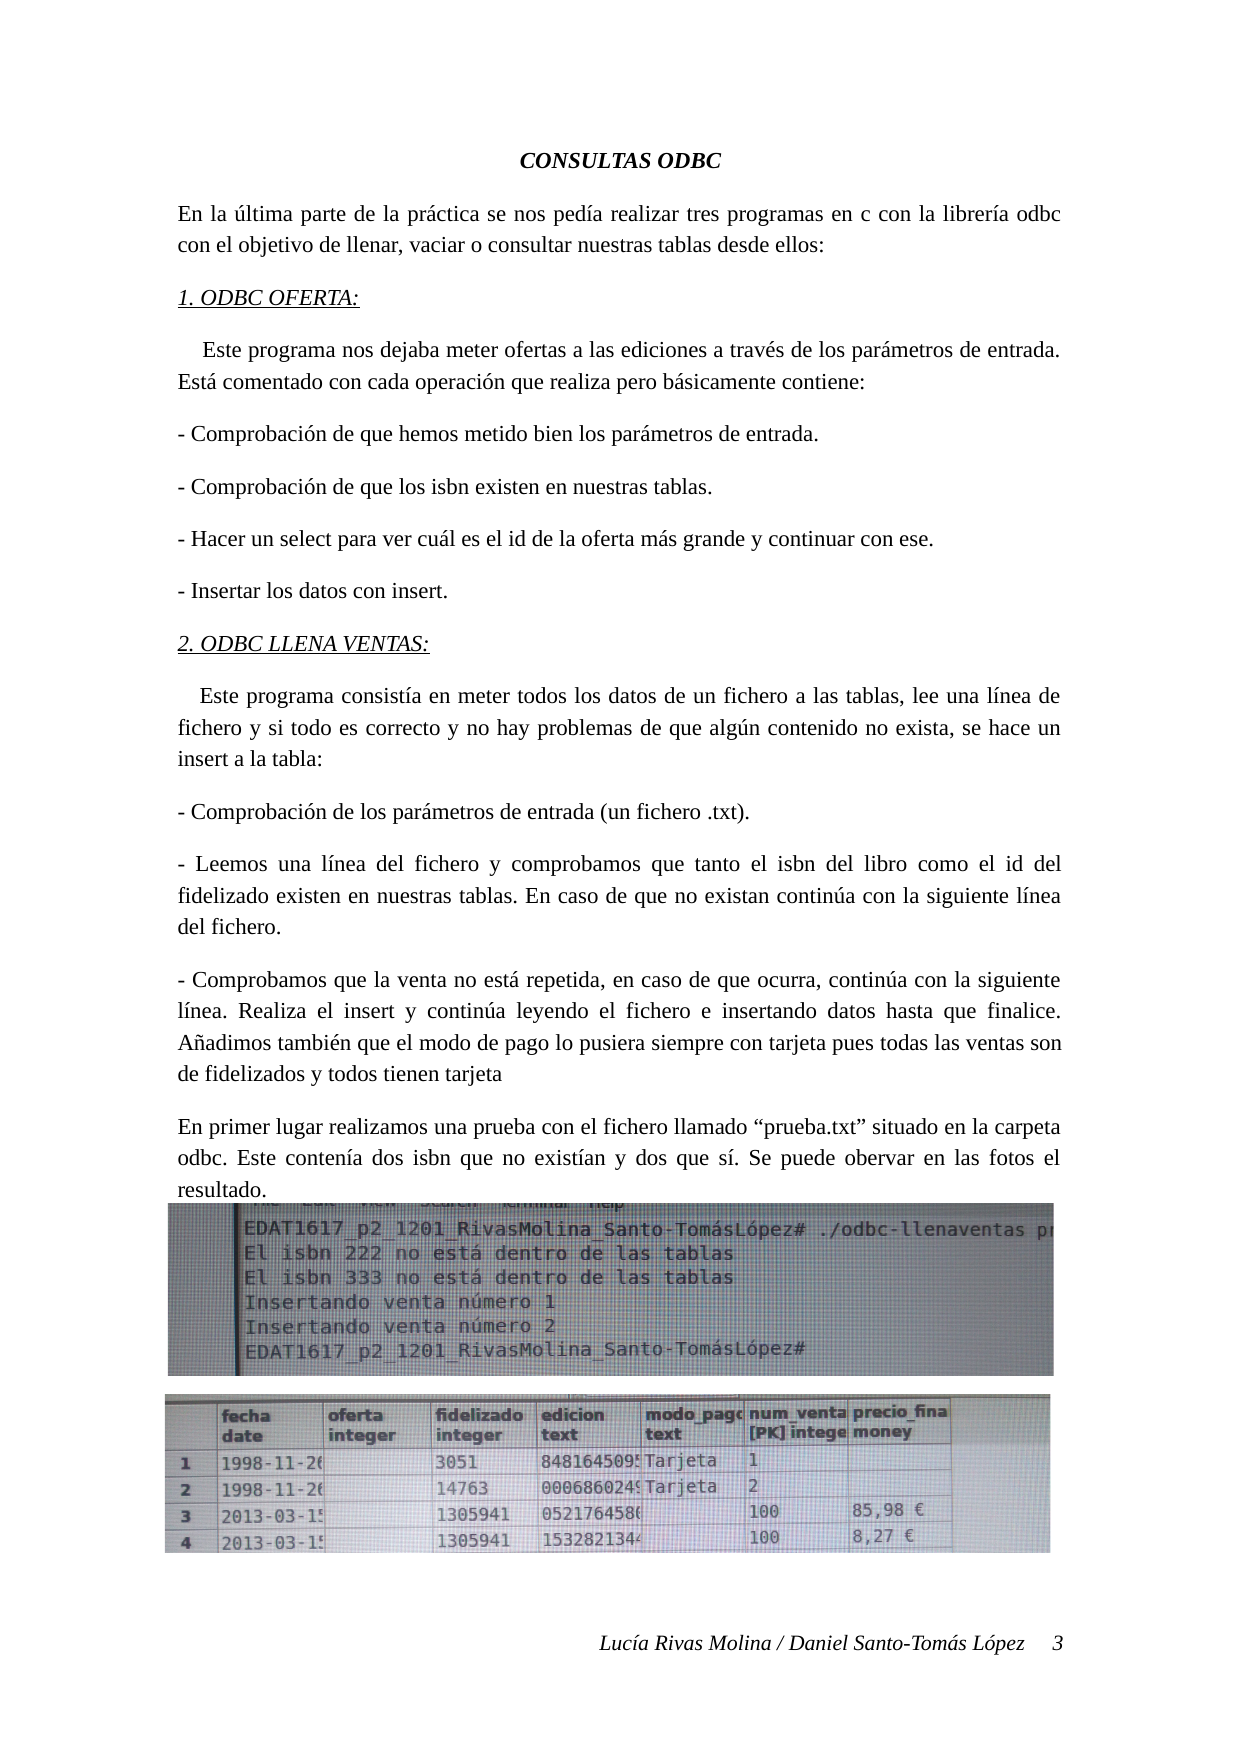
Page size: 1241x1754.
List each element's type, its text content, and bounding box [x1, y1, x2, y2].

text - Hacer un select para ver cuál es el id de la oferta más grande y continuar con ese. [177, 525, 1063, 551]
text En primer lugar realizamos una prueba con el fichero llamado “prueba.txt” situado en la carpeta odbc. Este contenía dos isbn que no existían y dos que sí. Se puede obervar en las fotos el resultado. [177, 1113, 1063, 1202]
text - Comprobación de los parámetros de entrada (un fichero .txt). [177, 798, 1063, 824]
text - Comprobamos que la venta no está repetida, en caso de que ocurra, continúa con la siguiente línea. Realiza el insert y continúa leyendo el fichero e insertando datos hasta que finalice. Añadimos también que el modo de pago lo pusiera siempre con tarjeta pues todas las ventas son de fidelizados y todos tienen tarjeta [177, 966, 1063, 1087]
text - Leemos una línea del fichero y comprobamos que tanto el isbn del libro como el id del fidelizado existen en nuestras tablas. En caso de que no existan continúa con la siguiente línea del fichero. [177, 850, 1063, 940]
picture [164, 1394, 1051, 1457]
text Este programa consistía en meter todos los datos de un fichero a las tablas, lee una línea de fichero y si todo es correcto y no hay problemas de que algún contenido no exista, se hace un insert a la tabla: [177, 682, 1063, 772]
text 1. ODBC OFERTA: [177, 284, 1063, 310]
text - Insertar los datos con insert. [177, 577, 1063, 604]
picture [167, 1225, 1054, 1321]
text En la última parte de la práctica se nos pedía realizar tres programas en c con la librería odbc con el objetivo de llenar, vaciar o consultar nuestras tablas desde ellos: [177, 200, 1063, 258]
text CONSULTAS ODBC [177, 148, 1063, 174]
text 2. ODBC LLENA VENTAS: [177, 630, 1063, 656]
text - Comprobación de que los isbn existen en nuestras tablas. [177, 473, 1063, 499]
text Este programa nos dejaba meter ofertas a las ediciones a través de los parámetros de entrada. Está comentado con cada operación que realiza pero básicamente contiene: [177, 336, 1063, 394]
text - Comprobación de que hemos metido bien los parámetros de entrada. [177, 420, 1063, 447]
